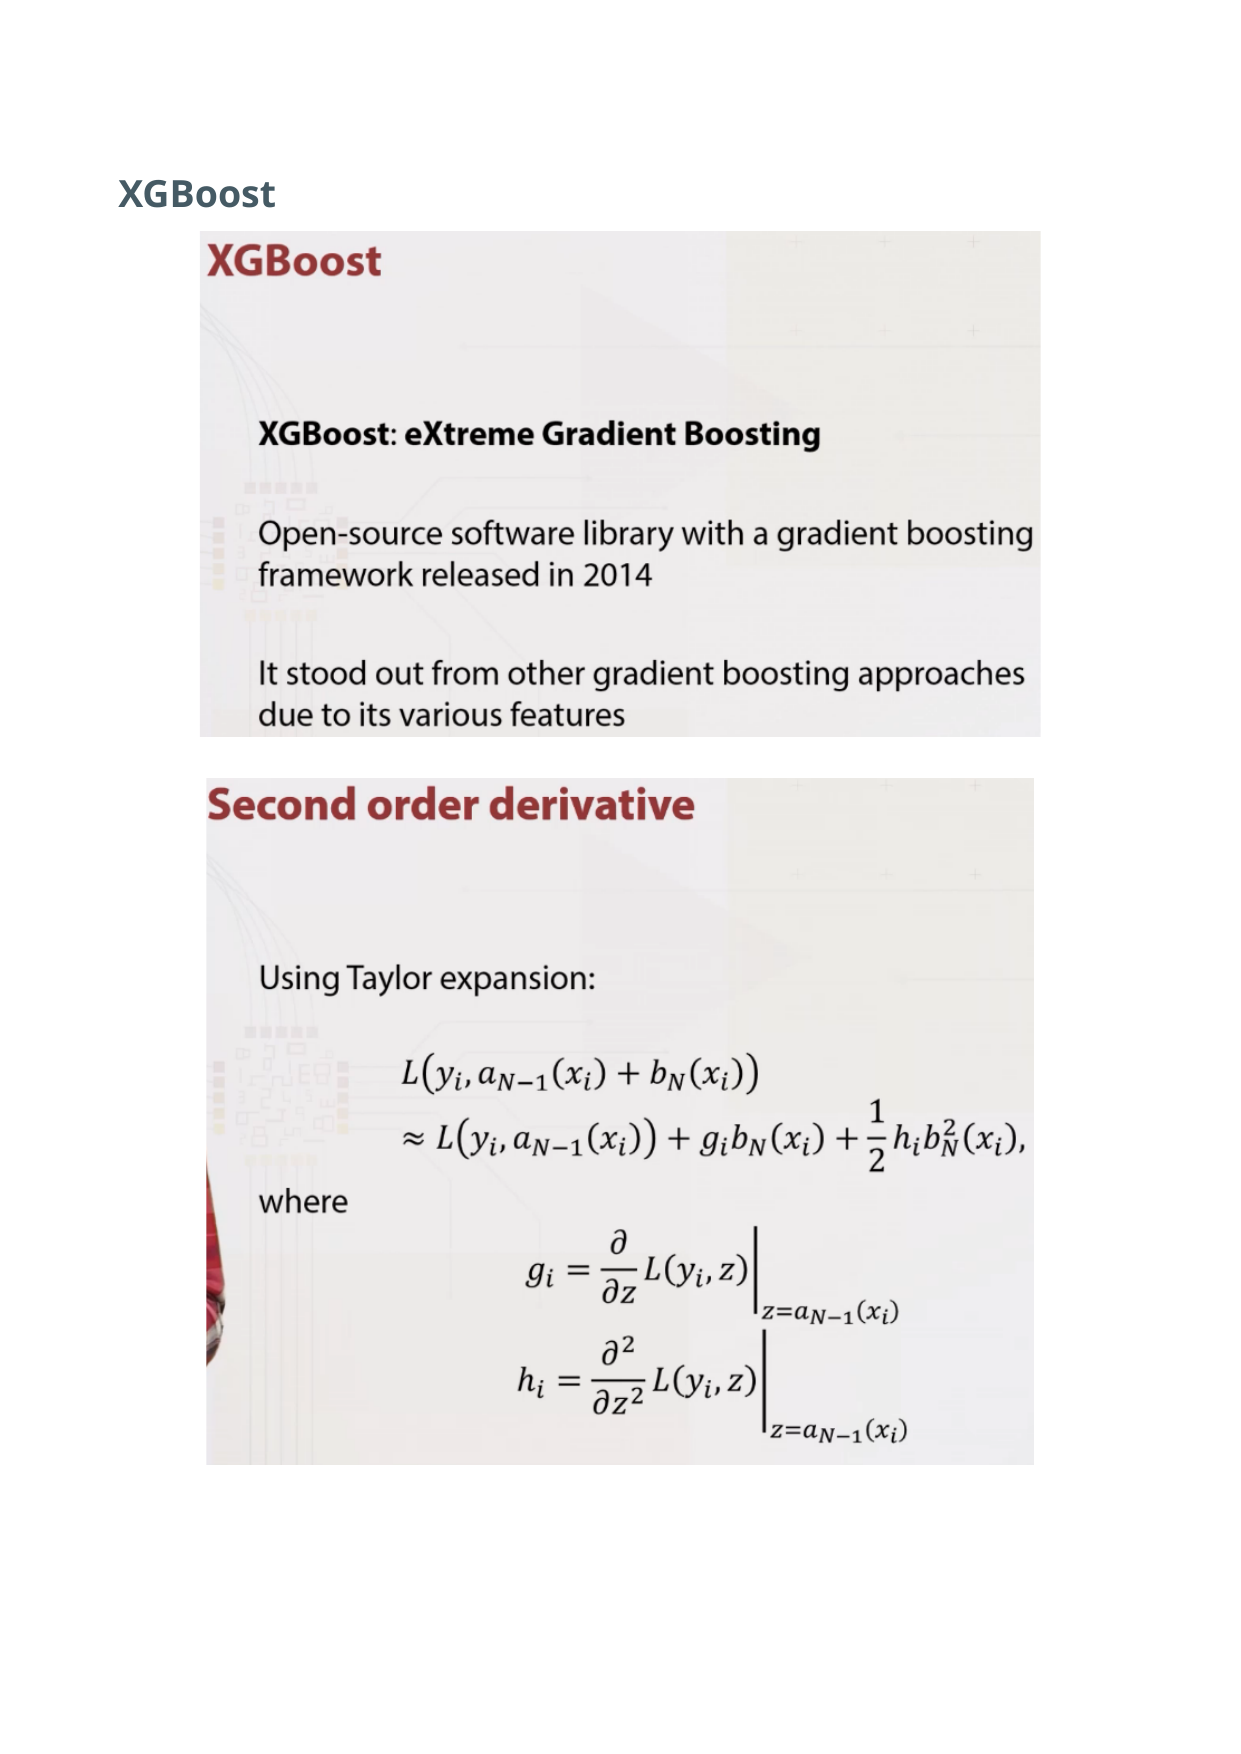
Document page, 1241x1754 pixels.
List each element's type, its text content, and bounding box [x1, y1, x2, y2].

picture [199, 231, 1041, 737]
picture [206, 778, 1034, 1465]
subtitle XGBoost [118, 168, 1122, 219]
